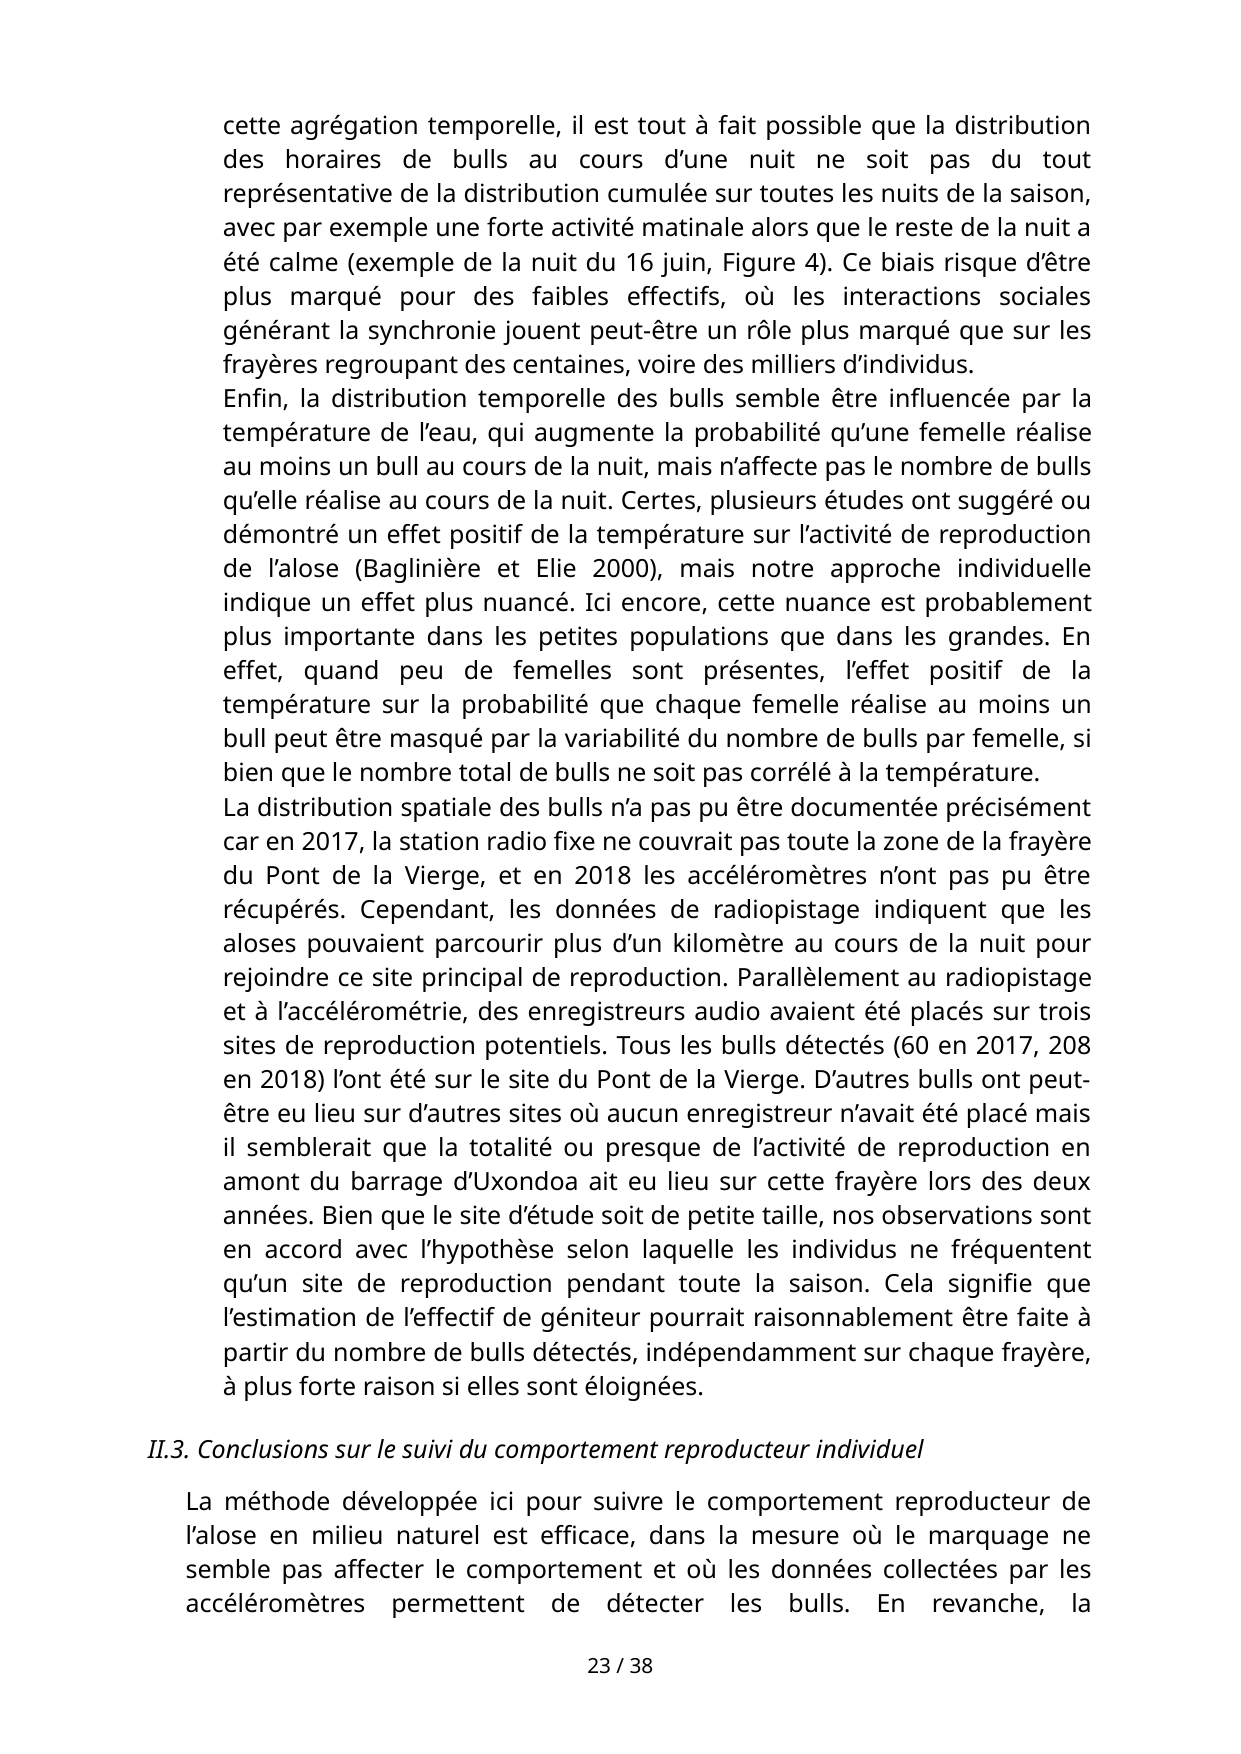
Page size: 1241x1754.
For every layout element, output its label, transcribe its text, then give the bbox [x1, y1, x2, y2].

text cette agrégation temporelle, il est tout à fait possible que la distribution des horaires de bulls au cours d’une nuit ne soit pas du tout représentative de la distribution cumulée sur toutes les nuits de la saison, avec par exemple une forte activité matinale alors que le reste de la nuit a été calme (exemple de la nuit du 16 juin, Figure 4). Ce biais risque d’être plus marqué pour des faibles effectifs, où les interactions sociales générant la synchronie jouent peut-être un rôle plus marqué que sur les frayères regroupant des centaines, voire des milliers d’individus. [223, 108, 1093, 380]
text Enfin, la distribution temporelle des bulls semble être influencée par la température de l’eau, qui augmente la probabilité qu’une femelle réalise au moins un bull au cours de la nuit, mais n’affecte pas le nombre de bulls qu’elle réalise au cours de la nuit. Certes, plusieurs études ont suggéré ou démontré un effet positif de la température sur l’activité de reproduction de l’alose (Baglinière et Elie 2000), mais notre approche individuelle indique un effet plus nuancé. Ici encore, cette nuance est probablement plus importante dans les petites populations que dans les grandes. En effet, quand peu de femelles sont présentes, l’effet positif de la température sur la probabilité que chaque femelle réalise au moins un bull peut être masqué par la variabilité du nombre de bulls par femelle, si bien que le nombre total de bulls ne soit pas corrélé à la température. [223, 380, 1093, 789]
subtitle Conclusions sur le suivi du comportement reproducteur individuel [148, 1432, 1093, 1466]
text La méthode développée ici pour suivre le comportement reproducteur de l’alose en milieu naturel est efficace, dans la mesure où le marquage ne semble pas affecter le comportement et où les données collectées par les accéléromètres permettent de détecter les bulls. En revanche, la [185, 1483, 1093, 1620]
text La distribution spatiale des bulls n’a pas pu être documentée précisément car en 2017, la station radio fixe ne couvrait pas toute la zone de la frayère du Pont de la Vierge, et en 2018 les accéléromètres n’ont pas pu être récupérés. Cependant, les données de radiopistage indiquent que les aloses pouvaient parcourir plus d’un kilomètre au cours de la nuit pour rejoindre ce site principal de reproduction. Parallèlement au radiopistage et à l’accélérométrie, des enregistreurs audio avaient été placés sur trois sites de reproduction potentiels. Tous les bulls détectés (60 en 2017, 208 en 2018) l’ont été sur le site du Pont de la Vierge. D’autres bulls ont peut-être eu lieu sur d’autres sites où aucun enregistreur n’avait été placé mais il semblerait que la totalité ou presque de l’activité de reproduction en amont du barrage d’Uxondoa ait eu lieu sur cette frayère lors des deux années. Bien que le site d’étude soit de petite taille, nos observations sont en accord avec l’hypothèse selon laquelle les individus ne fréquentent qu’un site de reproduction pendant toute la saison. Cela signifie que l’estimation de l’effectif de géniteur pourrait raisonnablement être faite à partir du nombre de bulls détectés, indépendamment sur chaque frayère, à plus forte raison si elles sont éloignées. [223, 789, 1093, 1402]
